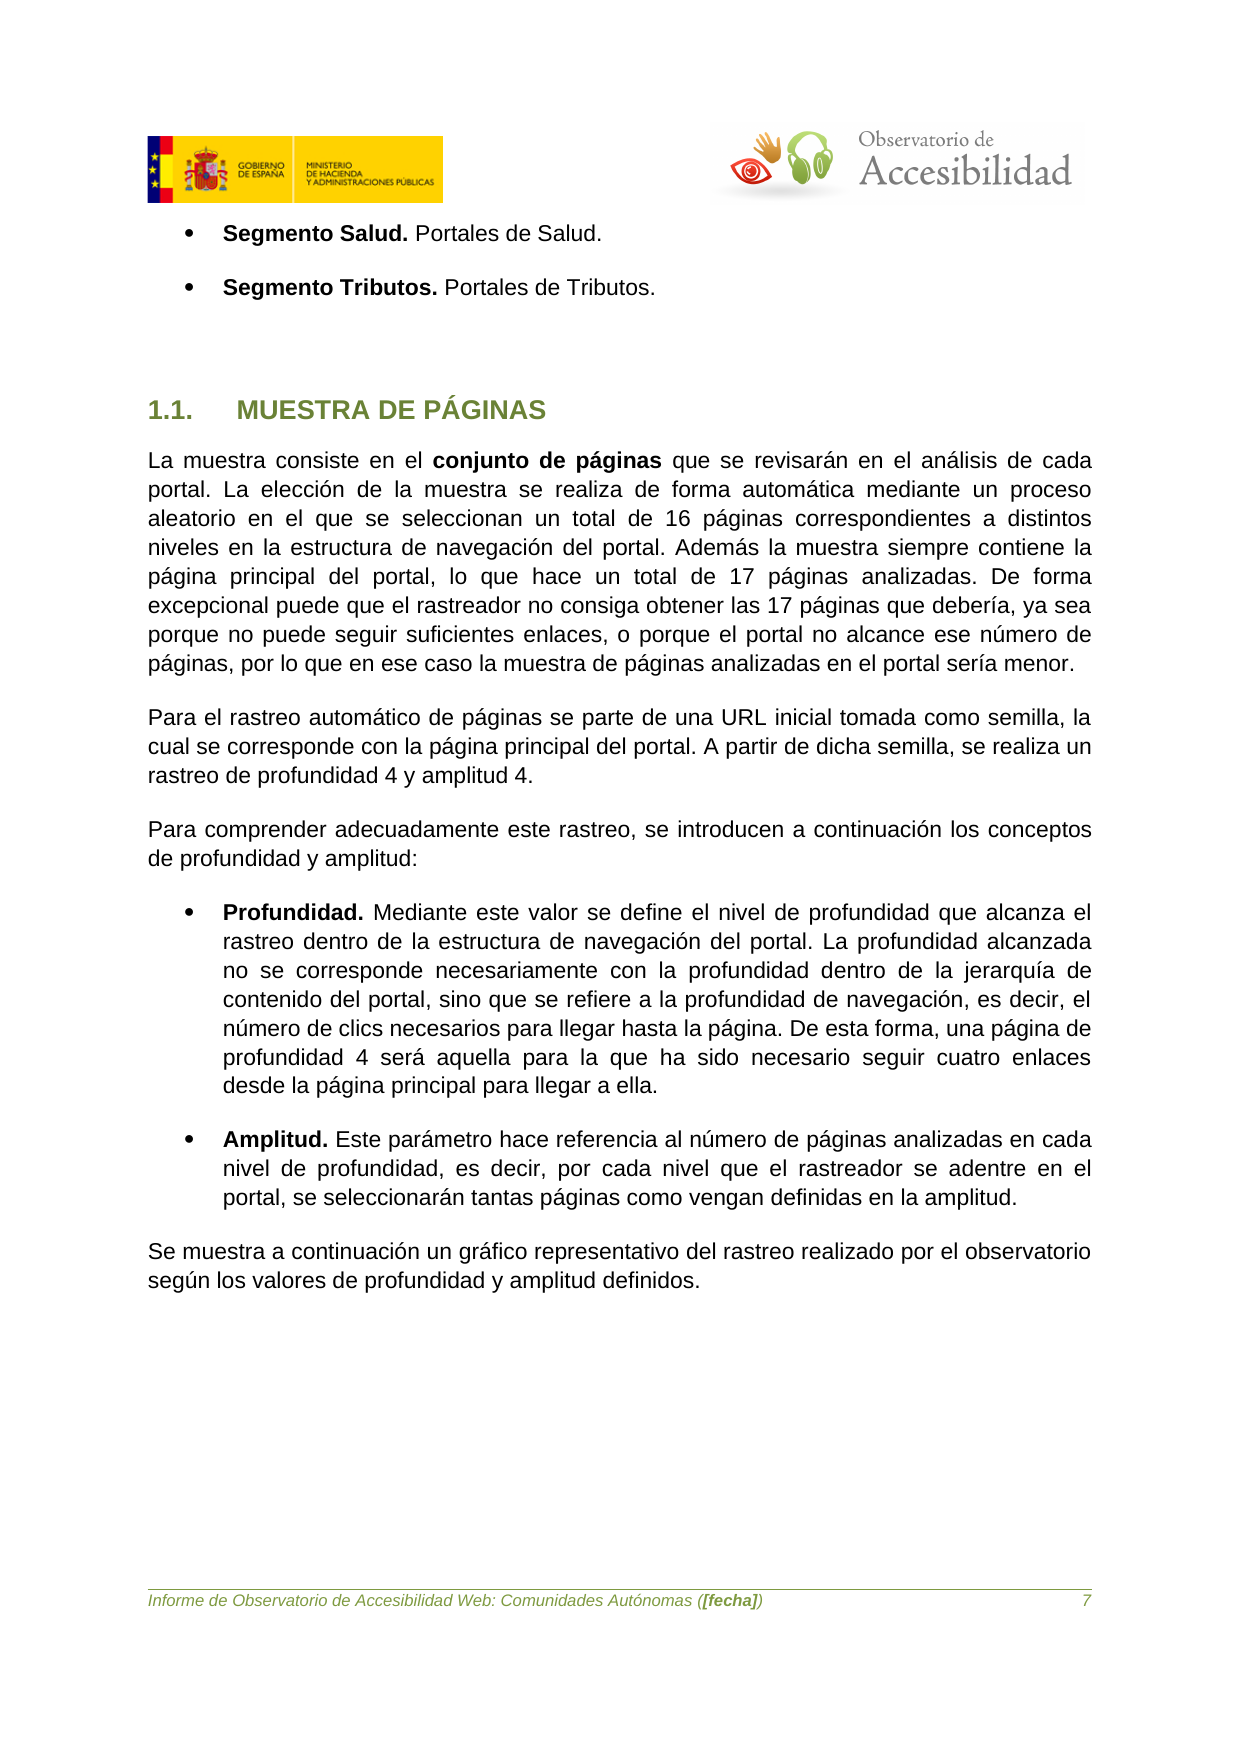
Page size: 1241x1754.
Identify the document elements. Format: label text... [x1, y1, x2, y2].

text Para comprender adecuadamente este rastreo, se introducen a continuación los conceptos de profundidad y amplitud: [148, 816, 1092, 871]
text La muestra consiste en el conjunto de páginas que se revisarán en el análisis de cada portal. La elección de la muestra se realiza de forma automática mediante un proceso aleatorio en el que se seleccionan un total de 16 páginas correspondientes a distintos niveles en la estructura de navegación del portal. Además la muestra siempre contiene la página principal del portal, lo que hace un total de 17 páginas analizadas. De forma excepcional puede que el rastreador no consiga obtener las 17 páginas que debería, ya sea porque no puede seguir suficientes enlaces, o porque el portal no alcance ese número de páginas, por lo que en ese caso la muestra de páginas analizadas en el portal sería menor. [148, 447, 1092, 676]
list Amplitud. Este parámetro hace referencia al número de páginas analizadas en cada nivel de profundidad, es decir, por cada nivel que el rastreador se adentre en el portal, se seleccionarán tantas páginas como vengan definidas en la amplitud. [185, 1126, 1092, 1211]
list Segmento Salud. Portales de Salud. [185, 220, 1092, 246]
text Para el rastreo automático de páginas se parte de una URL inicial tomada como semilla, la cual se corresponde con la página principal del portal. A partir de dicha semilla, se realiza un rastreo de profundidad 4 y amplitud 4. [148, 704, 1092, 788]
list Segmento Tributos. Portales de Tributos. [185, 274, 1092, 300]
list Muestra de Páginas [148, 394, 1092, 425]
picture [147, 136, 443, 203]
picture [710, 122, 1086, 205]
text Se muestra a continuación un gráfico representativo del rastreo realizado por el observatorio según los valores de profundidad y amplitud definidos. [148, 1238, 1092, 1293]
list Profundidad. Mediante este valor se define el nivel de profundidad que alcanza el rastreo dentro de la estructura de navegación del portal. La profundidad alcanzada no se corresponde necesariamente con la profundidad dentro de la jerarquía de contenido del portal, sino que se refiere a la profundidad de navegación, es decir, el número de clics necesarios para llegar hasta la página. De esta forma, una página de profundidad 4 será aquella para la que ha sido necesario seguir cuatro enlaces desde la página principal para llegar a ella. [185, 899, 1092, 1099]
